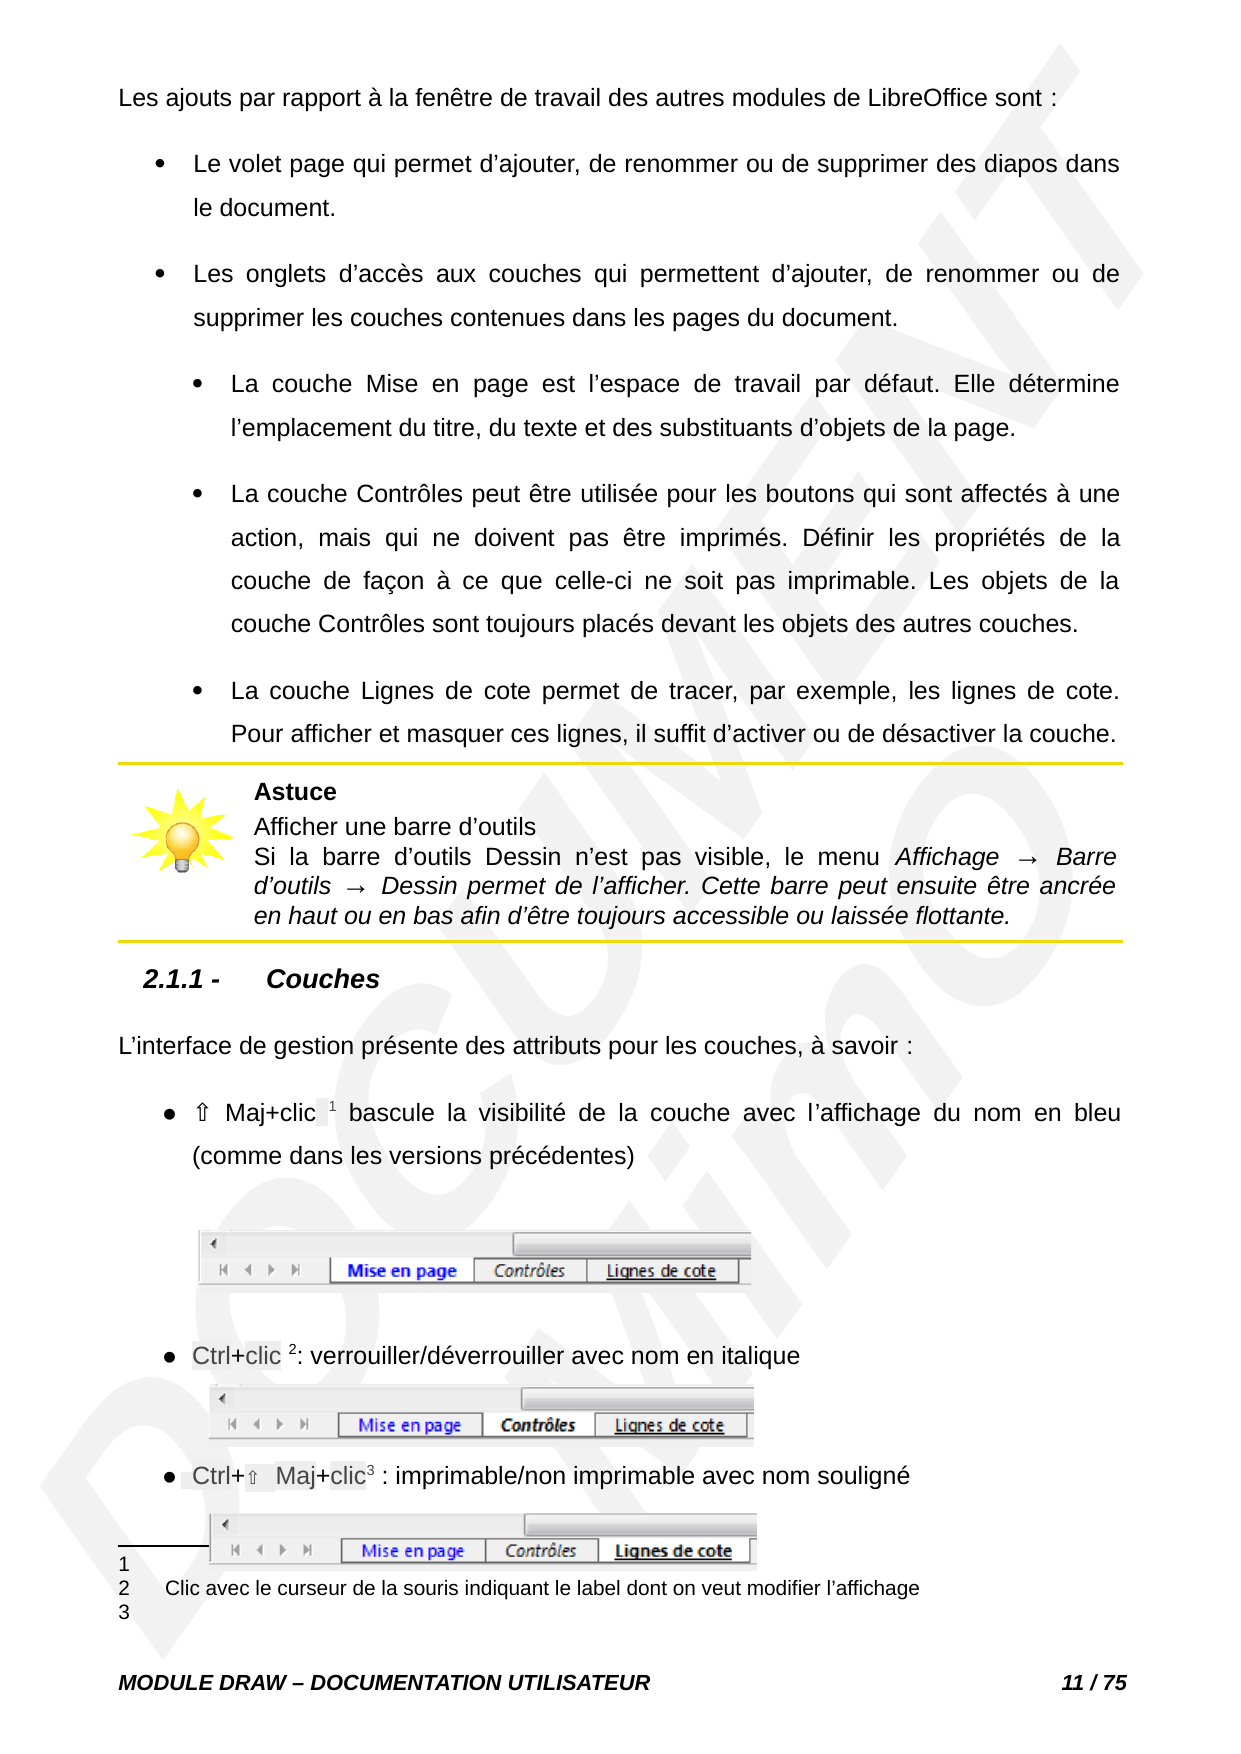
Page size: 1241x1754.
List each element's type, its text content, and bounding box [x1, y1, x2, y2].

list ⇧ Maj+clic bascule la visibilité de la couche avec l’affichage du nom en bleu (comme dans les versions précédentes) [162, 1098, 1122, 1169]
list La couche Lignes de cote permet de tracer, par exemple, les lignes de cote. Pour afficher et masquer ces lignes, il suffit d’activer ou de désactiver la couche. [193, 676, 1122, 748]
picture [208, 1513, 757, 1571]
text L’interface de gestion présente des attributs pour les couches, à savoir : [118, 1031, 1122, 1060]
list La couche Mise en page est l’espace de travail par défaut. Elle détermine l’emplacement du titre, du texte et des substituants d’objets de la page. [193, 369, 1122, 441]
list Ctrl+clic : verrouiller/déverrouiller avec nom en italique [162, 1341, 1122, 1370]
list Le volet page qui permet d’ajouter, de renommer ou de supprimer des diapos dans le document. [156, 149, 1122, 221]
picture [124, 771, 242, 889]
list Ctrl+⇧ Maj+clic : imprimable/non imprimable avec nom souligné [162, 1408, 1122, 1492]
list La couche Contrôles peut être utilisée pour les boutons qui sont affectés à une action, mais qui ne doivent pas être imprimés. Définir les propriétés de la couche de façon à ce que celle-ci ne soit pas imprimable. Les objets de la couche Contrôles sont toujours placés devant les objets des autres couches. [193, 479, 1122, 638]
list Les onglets d’accès aux couches qui permettent d’ajouter, de renommer ou de supprimer les couches contenues dans les pages du document. [156, 259, 1122, 331]
picture [198, 1230, 752, 1293]
subtitle Couches [143, 963, 1122, 995]
table_header [118, 765, 248, 939]
list Clic avec le curseur de la souris indiquant le label dont on veut modifier l’affichage [118, 1576, 1122, 1600]
table_header Astuce Afficher une barre d’outils Si la barre d’outils Dessin n’est pas visible, le menu Affichage → Barre d’outils → Dessin permet de l’afficher. Cette barre peut ensuite être ancrée en haut ou en bas afin d’être toujours accessible ou laissée flottante. [248, 765, 1123, 939]
text Les ajouts par rapport à la fenêtre de travail des autres modules de LibreOffice sont : [118, 83, 1122, 111]
picture [208, 1384, 754, 1447]
